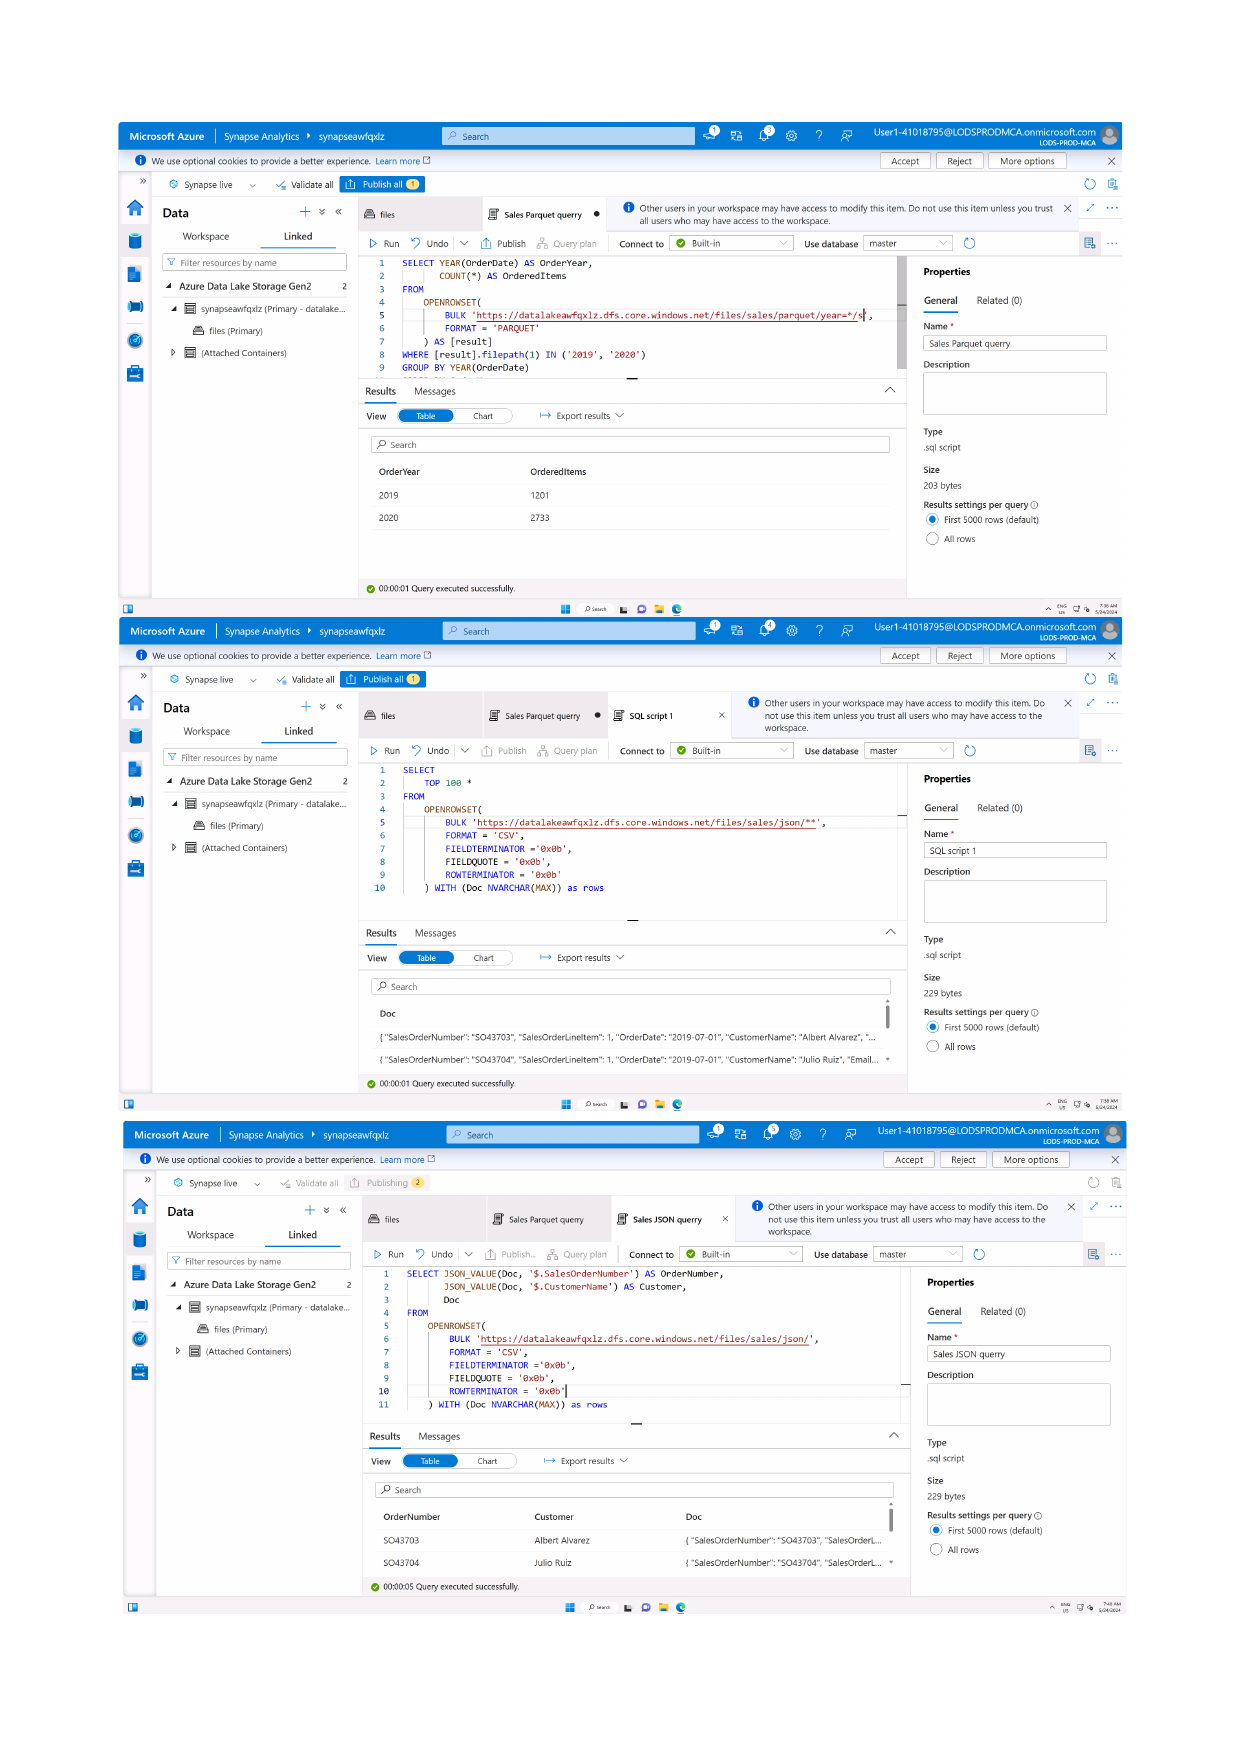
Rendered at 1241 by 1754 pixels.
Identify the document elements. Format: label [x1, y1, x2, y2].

picture [122, 1121, 1127, 1614]
picture [118, 122, 1123, 1111]
